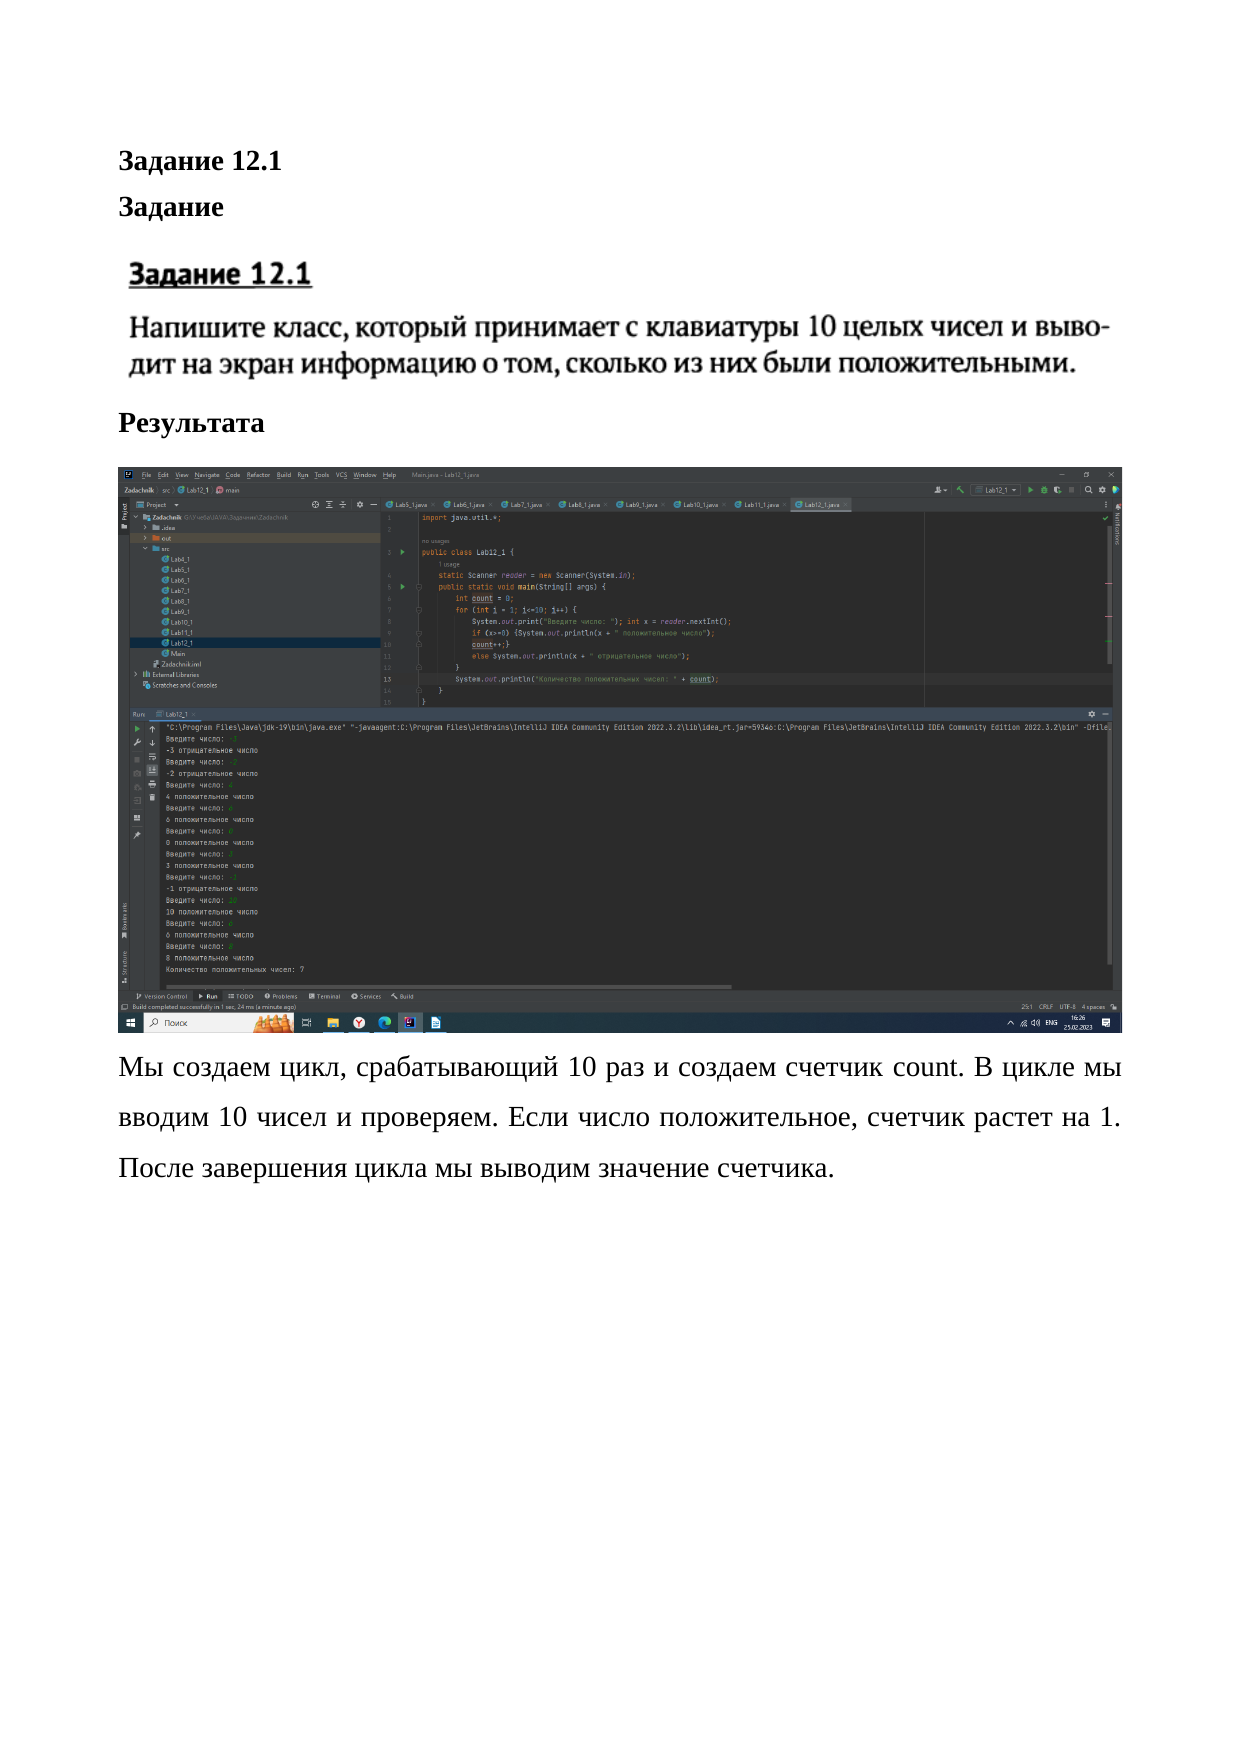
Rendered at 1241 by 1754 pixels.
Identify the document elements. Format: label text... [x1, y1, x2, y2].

subtitle Задание 12.1 [118, 143, 1122, 177]
picture [118, 467, 1123, 1033]
subtitle Результата [118, 389, 1122, 439]
text Мы создаем цикл, срабатывающий 10 раз и создаем счетчик count. В цикле мы вводим 10 чисел и проверяем. Если число положительное, счетчик растет на 1. После завершения цикла мы выводим значение счетчика. [118, 1033, 1122, 1183]
subtitle Задание [118, 189, 1122, 223]
picture [118, 251, 1123, 389]
